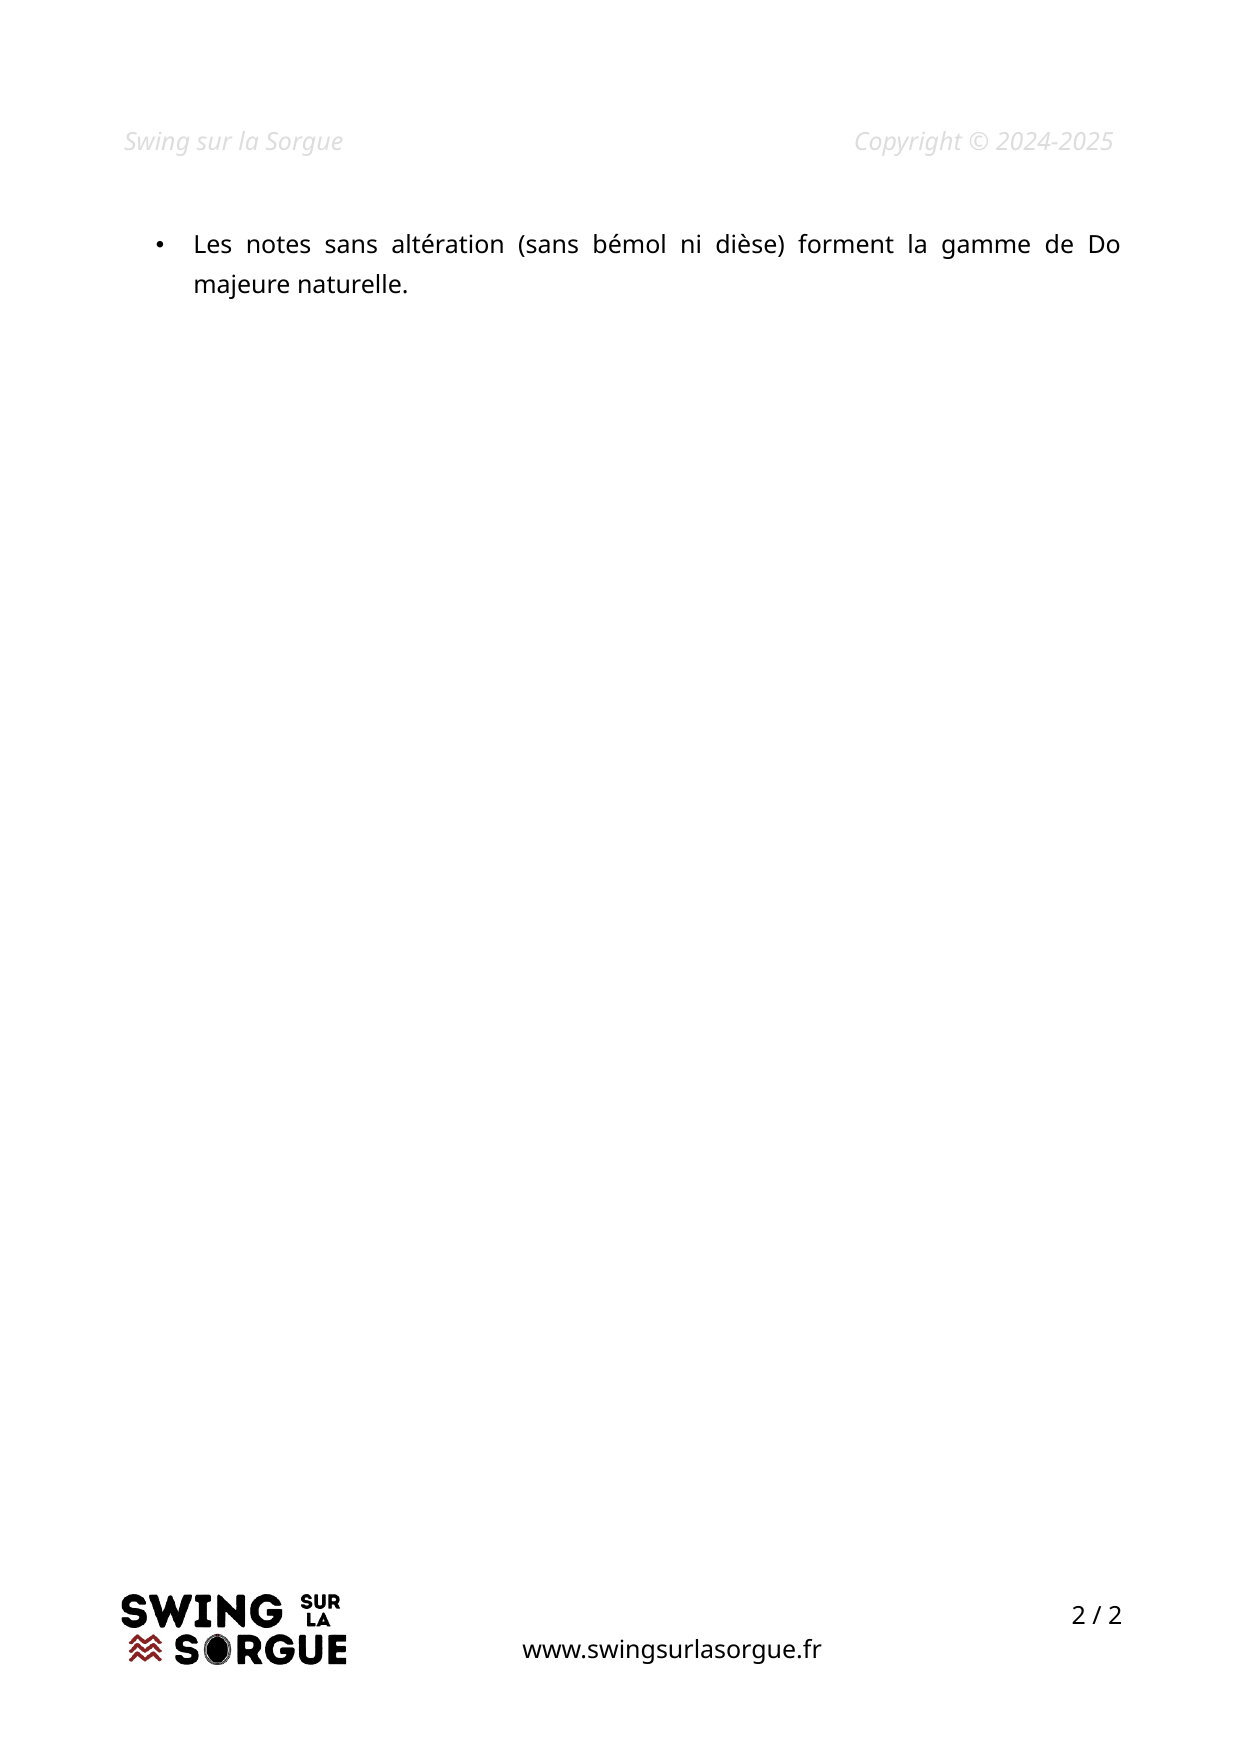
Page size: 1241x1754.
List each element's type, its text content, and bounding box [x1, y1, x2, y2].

picture [121, 1594, 347, 1665]
list Les notes sans altération (sans bémol ni dièse) forment la gamme de Do majeure naturelle. [156, 227, 1122, 300]
